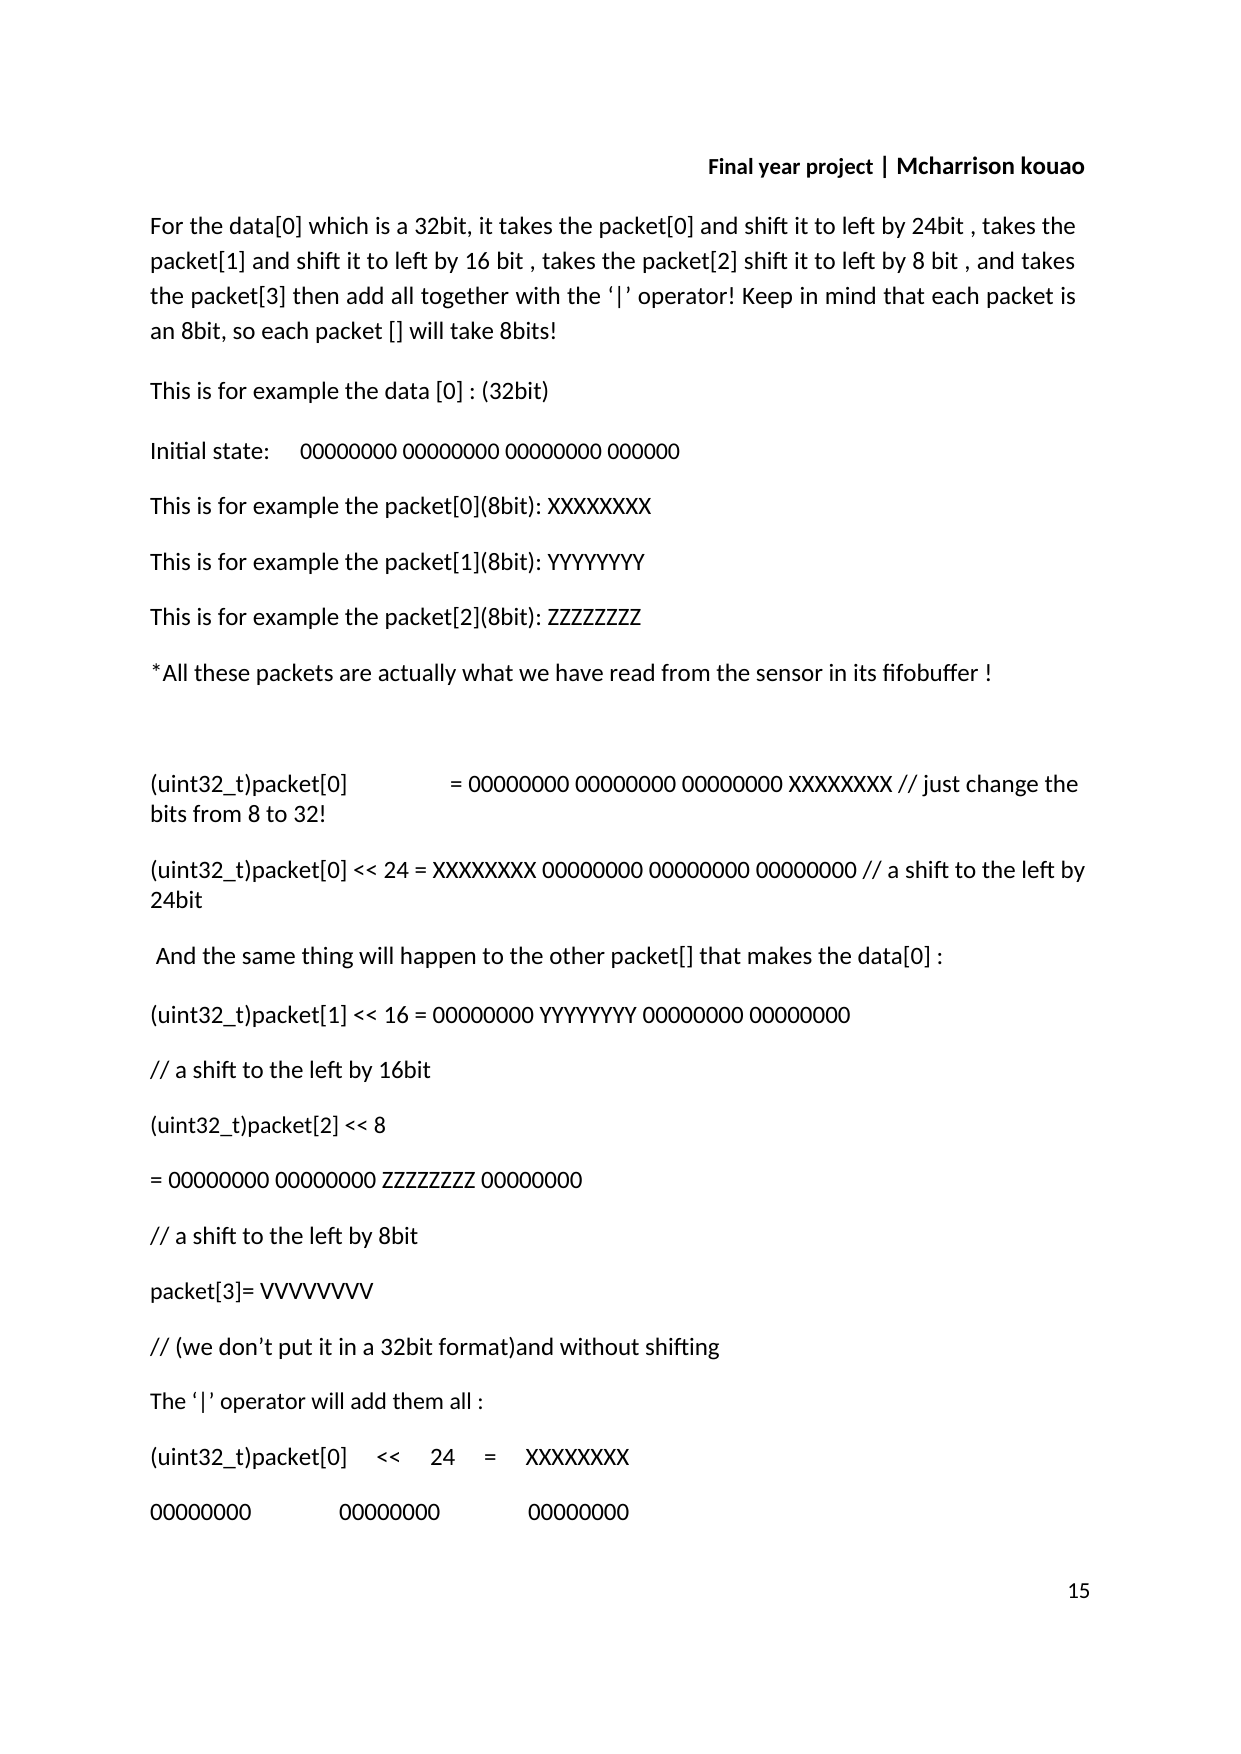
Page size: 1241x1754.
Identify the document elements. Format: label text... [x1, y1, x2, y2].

text // a shift to the left by 16bit [150, 1054, 1090, 1085]
text (uint32_t)packet[0] = 00000000 00000000 00000000 XXXXXXXX // just change the bits from 8 to 32! [150, 768, 1090, 829]
text For the data[0] which is a 32bit, it takes the packet[0] and shift it to left by 24bit , takes the packet[1] and shift it to left by 16 bit , takes the packet[2] shift it to left by 8 bit , and takes the packet[3] then add all together with the ‘|’ operator! Keep in mind that each packet is an 8bit, so each packet [] will take 8bits! [150, 210, 1078, 346]
text This is for example the packet[0](8bit): XXXXXXXX [150, 491, 1090, 521]
text (uint32_t)packet[0] << 24 = XXXXXXXX 00000000 00000000 00000000 // a shift to the left by 24bit [150, 854, 1090, 915]
text (uint32_t)packet[0] << 24 = XXXXXXXX 00000000 00000000 00000000 [150, 1441, 630, 1527]
text // (we don’t put it in a 32bit format)and without shifting [150, 1331, 1090, 1361]
text (uint32_t)packet[1] << 16 = 00000000 YYYYYYYY 00000000 00000000 [150, 999, 1090, 1029]
text packet[3]= VVVVVVVV [150, 1275, 1090, 1306]
text *All these packets are actually what we have read from the sensor in its fifobuffer ! [150, 657, 1090, 688]
text = 00000000 00000000 ZZZZZZZZ 00000000 [150, 1164, 1090, 1195]
text // a shift to the left by 8bit [150, 1220, 1090, 1250]
text This is for example the packet[1](8bit): YYYYYYYY [150, 546, 1090, 577]
text The ‘|’ operator will add them all : [150, 1386, 1090, 1416]
text (uint32_t)packet[2] << 8 [150, 1110, 1090, 1139]
text Initial state: 00000000 00000000 00000000 000000 [150, 435, 1090, 466]
text And the same thing will happen to the other packet[] that makes the data[0] : [150, 940, 1090, 971]
text This is for example the packet[2](8bit): ZZZZZZZZ [150, 602, 1090, 632]
text This is for example the data [0] : (32bit) [150, 375, 1078, 406]
